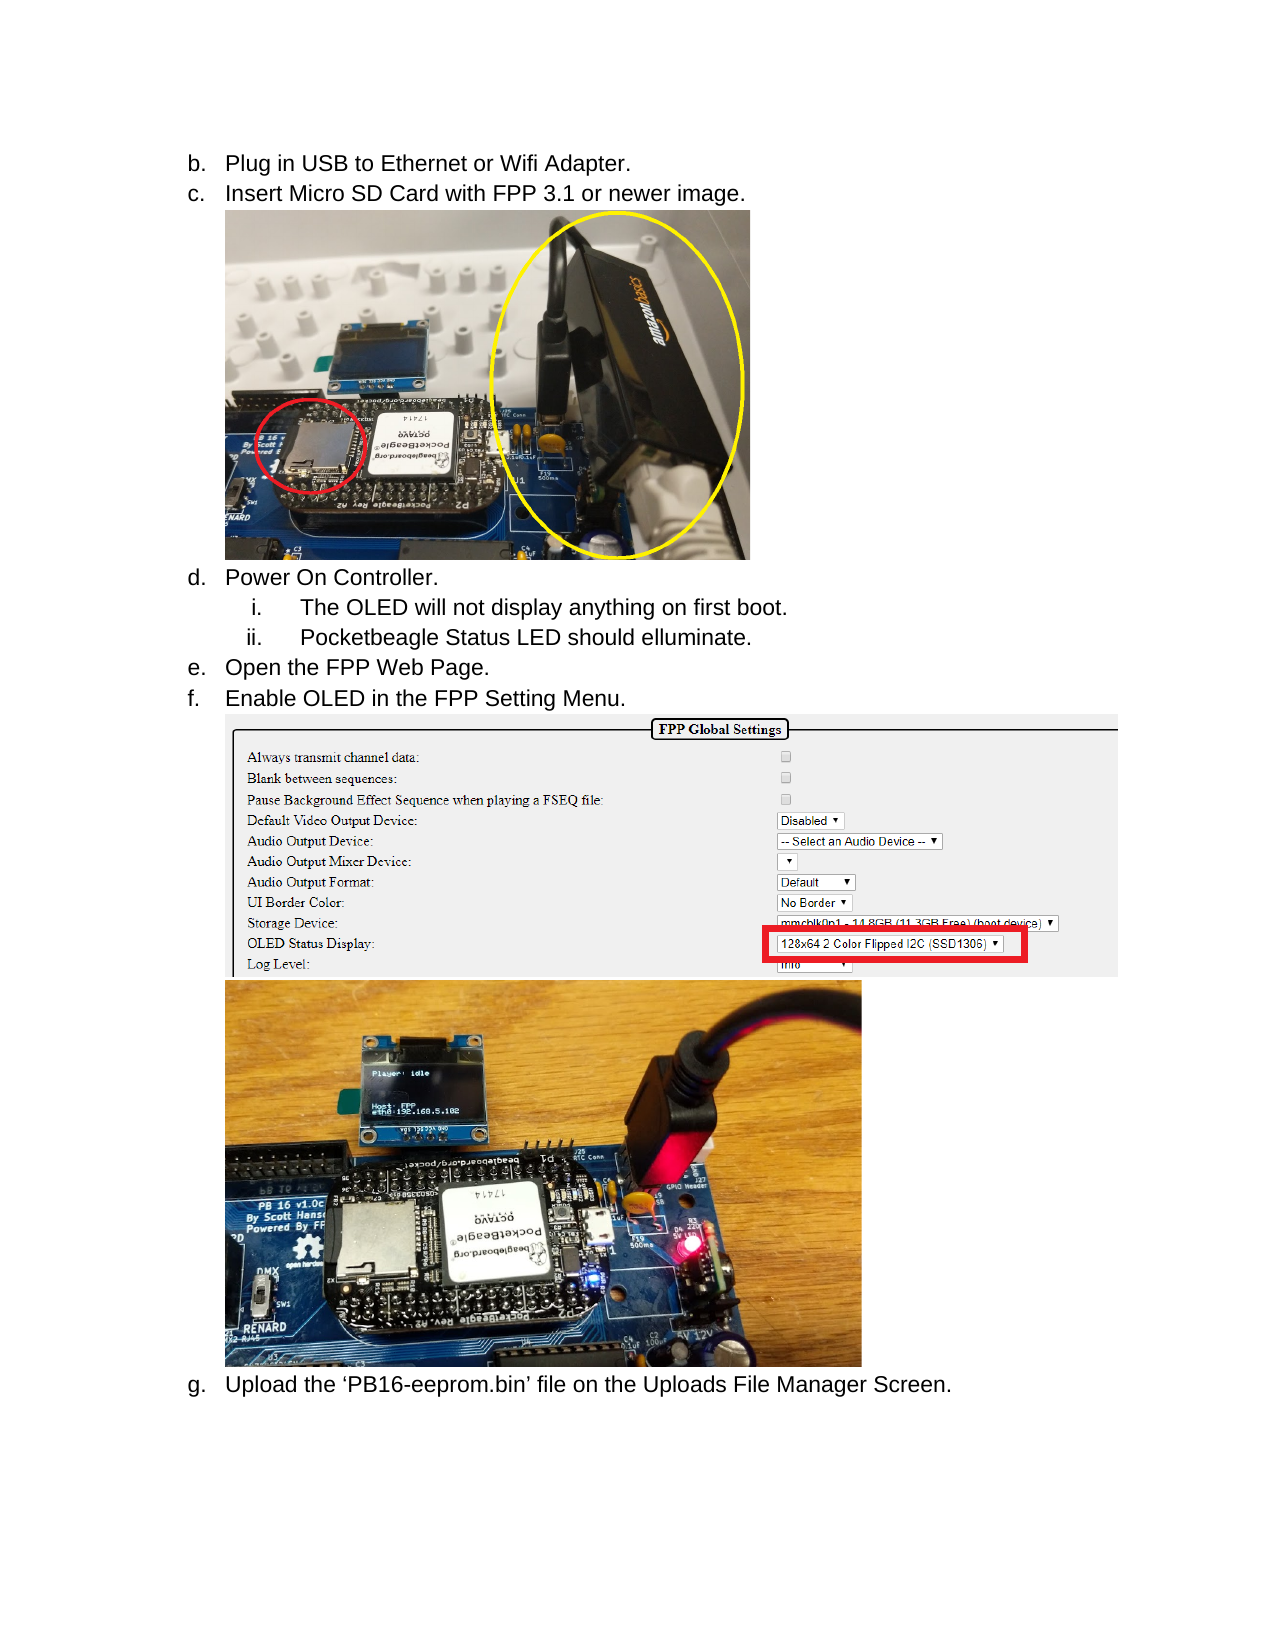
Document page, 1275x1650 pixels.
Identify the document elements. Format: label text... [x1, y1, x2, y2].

picture [225, 210, 750, 560]
picture [225, 714, 1118, 977]
list Upload the ‘PB16-eeprom.bin’ file on the Uploads File Manager Screen. [187, 1371, 1125, 1397]
list Enable OLED in the FPP Setting Menu. [187, 684, 1125, 711]
list Open the FPP Web Page. [187, 654, 1125, 681]
picture [225, 980, 862, 1367]
list The OLED will not display anything on first boot. [262, 594, 1125, 620]
list Power On Controller. [187, 564, 1125, 590]
list Insert Micro SD Card with FPP 3.1 or newer image. [187, 180, 1125, 207]
list Pocketbeagle Status LED should elluminate. [262, 624, 1125, 650]
list Plug in USB to Ethernet or Wifi Adapter. [187, 150, 1125, 176]
